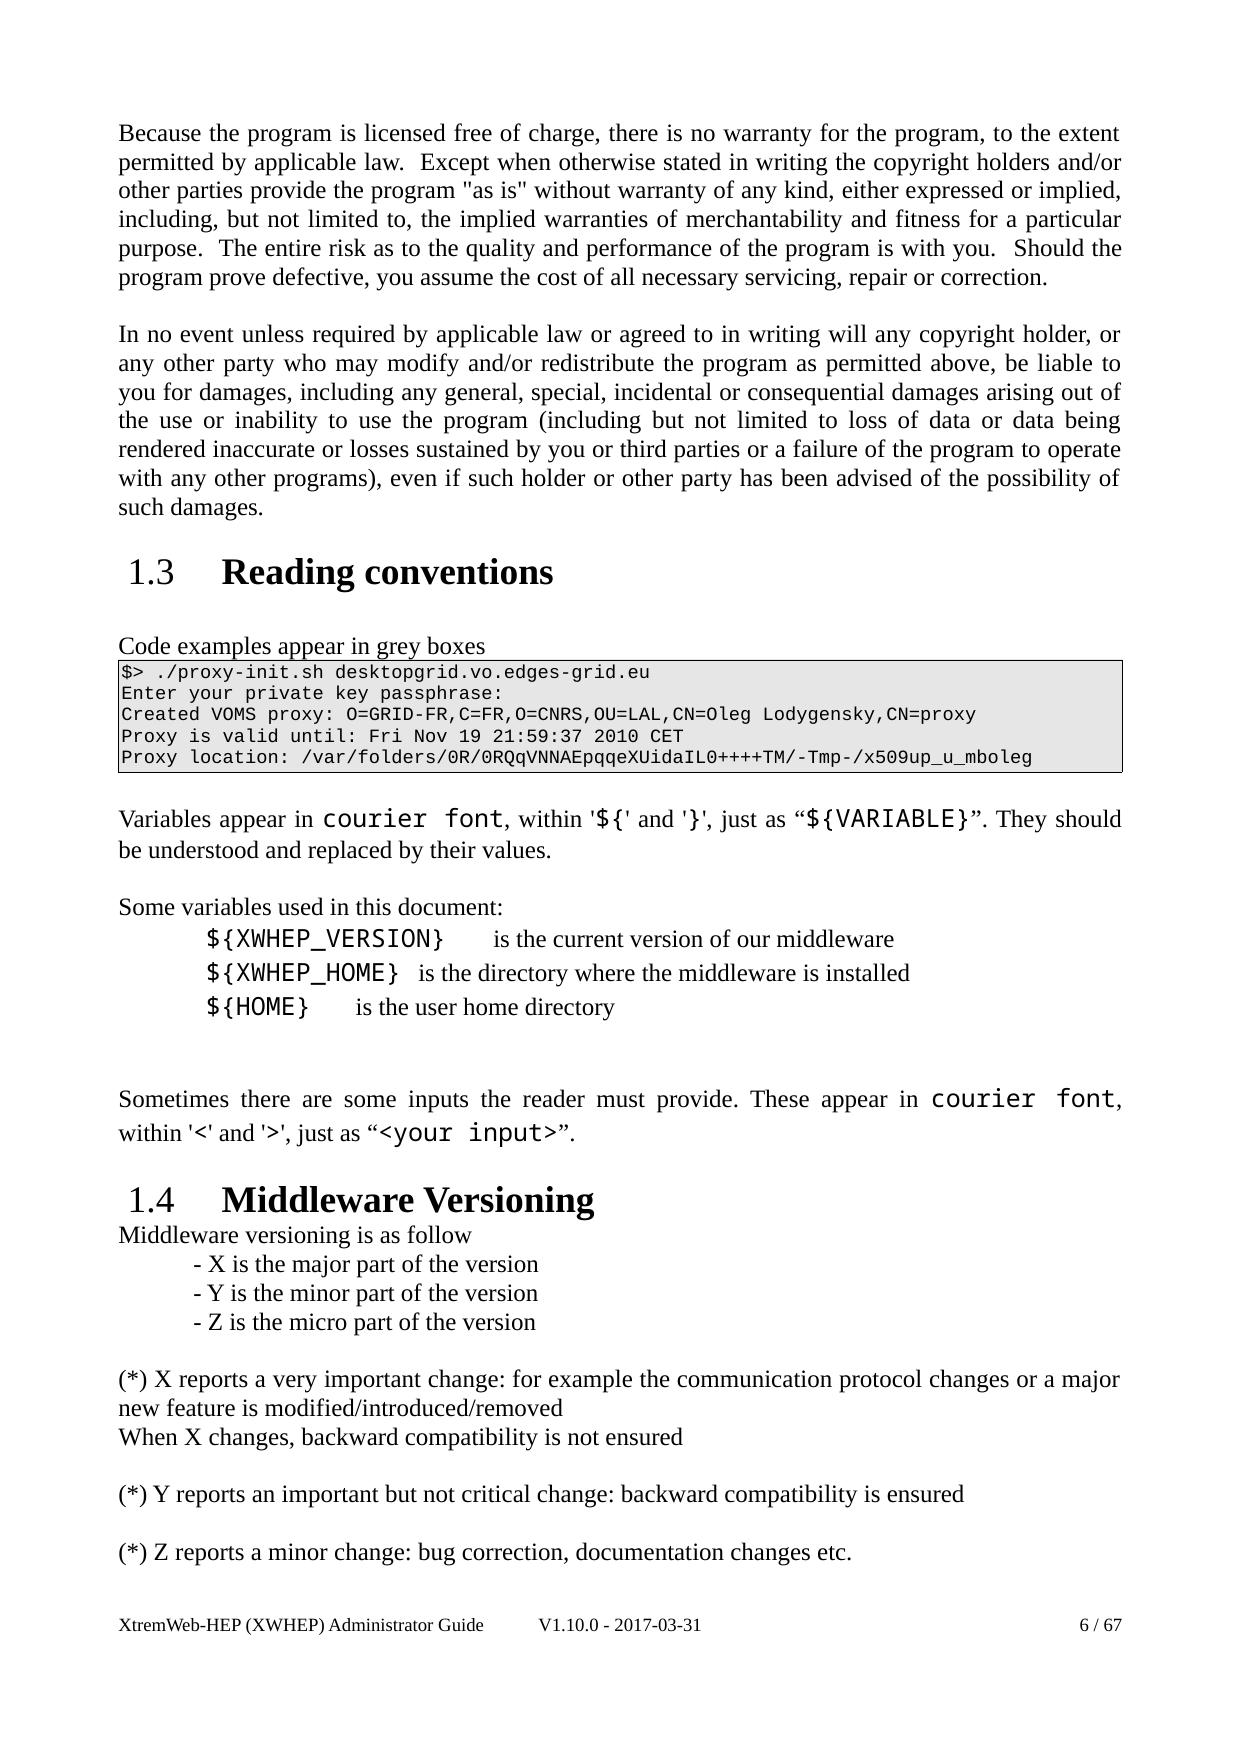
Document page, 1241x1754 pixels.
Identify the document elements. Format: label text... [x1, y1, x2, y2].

text Middleware versioning is as follow [118, 1221, 1122, 1249]
text (*) Y reports an important but not critical change: backward compatibility is ensured [118, 1479, 1122, 1508]
text Some variables used in this document: [118, 892, 1122, 921]
text Enter your private key passphrase: [119, 681, 1122, 702]
text Code examples appear in grey boxes [118, 631, 1122, 659]
text (*) X reports a very important change: for example the communication protocol changes or a major new feature is modified/introduced/removed [118, 1364, 1122, 1422]
text - Z is the micro part of the version [118, 1307, 1122, 1336]
text - Y is the minor part of the version [118, 1278, 1122, 1307]
text When X changes, backward compatibility is not ensured [118, 1422, 1122, 1451]
text ${HOME} is the user home directory [206, 989, 1122, 1023]
text Sometimes there are some inputs the reader must provide. These appear in courier font, within '<' and '>', just as “<your input>”. [118, 1081, 1122, 1149]
text (*) Z reports a minor change: bug correction, documentation changes etc. [118, 1537, 1122, 1566]
subtitle Middleware Versioning [118, 1177, 1122, 1221]
text Variables appear in courier font, within '${' and '}', just as “${VARIABLE}”. They should be understood and replaced by their values. [118, 801, 1122, 863]
text IN NO EVENT UNLESS REQUIRED BY APPLICABLE LAW OR AGREED TO IN WRITING WILL ANY COPYRIGHT HOLDER, OR ANY OTHER PARTY WHO MAY MODIFY AND/OR REDISTRIBUTE THE PROGRAM AS PERMITTED ABOVE, BE LIABLE TO YOU FOR DAMAGES, INCLUDING ANY GENERAL, SPECIAL, INCIDENTAL OR CONSEQUENTIAL DAMAGES ARISING OUT OF THE USE OR INABILITY TO USE THE PROGRAM (INCLUDING BUT NOT LIMITED TO LOSS OF DATA OR DATA BEING RENDERED INACCURATE OR LOSSES SUSTAINED BY YOU OR THIRD PARTIES OR A FAILURE OF THE PROGRAM TO OPERATE WITH ANY OTHER PROGRAMS), EVEN IF SUCH HOLDER OR OTHER PARTY HAS BEEN ADVISED OF THE POSSIBILITY OF SUCH DAMAGES. [118, 319, 1122, 521]
text $> ./proxy-init.sh desktopgrid.vo.edges-grid.eu [119, 661, 1122, 681]
text Proxy location: /var/folders/0R/0RQqVNNAEpqqeXUidaIL0++++TM/-Tmp-/x509up_u_mboleg [119, 744, 1122, 772]
text ${XWHEP_VERSION} is the current version of our middleware [206, 921, 1122, 955]
text ${XWHEP_HOME} is the directory where the middleware is installed [206, 955, 1122, 989]
text BECAUSE THE PROGRAM IS LICENSED FREE OF CHARGE, THERE IS NO WARRANTY FOR THE PROGRAM, TO THE EXTENT PERMITTED BY APPLICABLE LAW. EXCEPT WHEN OTHERWISE STATED IN WRITING THE COPYRIGHT HOLDERS AND/OR OTHER PARTIES PROVIDE THE PROGRAM "AS IS" WITHOUT WARRANTY OF ANY KIND, EITHER EXPRESSED OR IMPLIED, INCLUDING, BUT NOT LIMITED TO, THE IMPLIED WARRANTIES OF MERCHANTABILITY AND FITNESS FOR A PARTICULAR PURPOSE. THE ENTIRE RISK AS TO THE QUALITY AND PERFORMANCE OF THE PROGRAM IS WITH YOU. SHOULD THE PROGRAM PROVE DEFECTIVE, YOU ASSUME THE COST OF ALL NECESSARY SERVICING, REPAIR OR CORRECTION. [118, 118, 1122, 291]
text - X is the major part of the version [118, 1249, 1122, 1278]
subtitle Reading conventions [118, 549, 1122, 592]
text Proxy is valid until: Fri Nov 19 21:59:37 2010 CET [119, 723, 1122, 744]
text Created VOMS proxy: O=GRID-FR,C=FR,O=CNRS,OU=LAL,CN=Oleg Lodygensky,CN=proxy [119, 702, 1122, 723]
